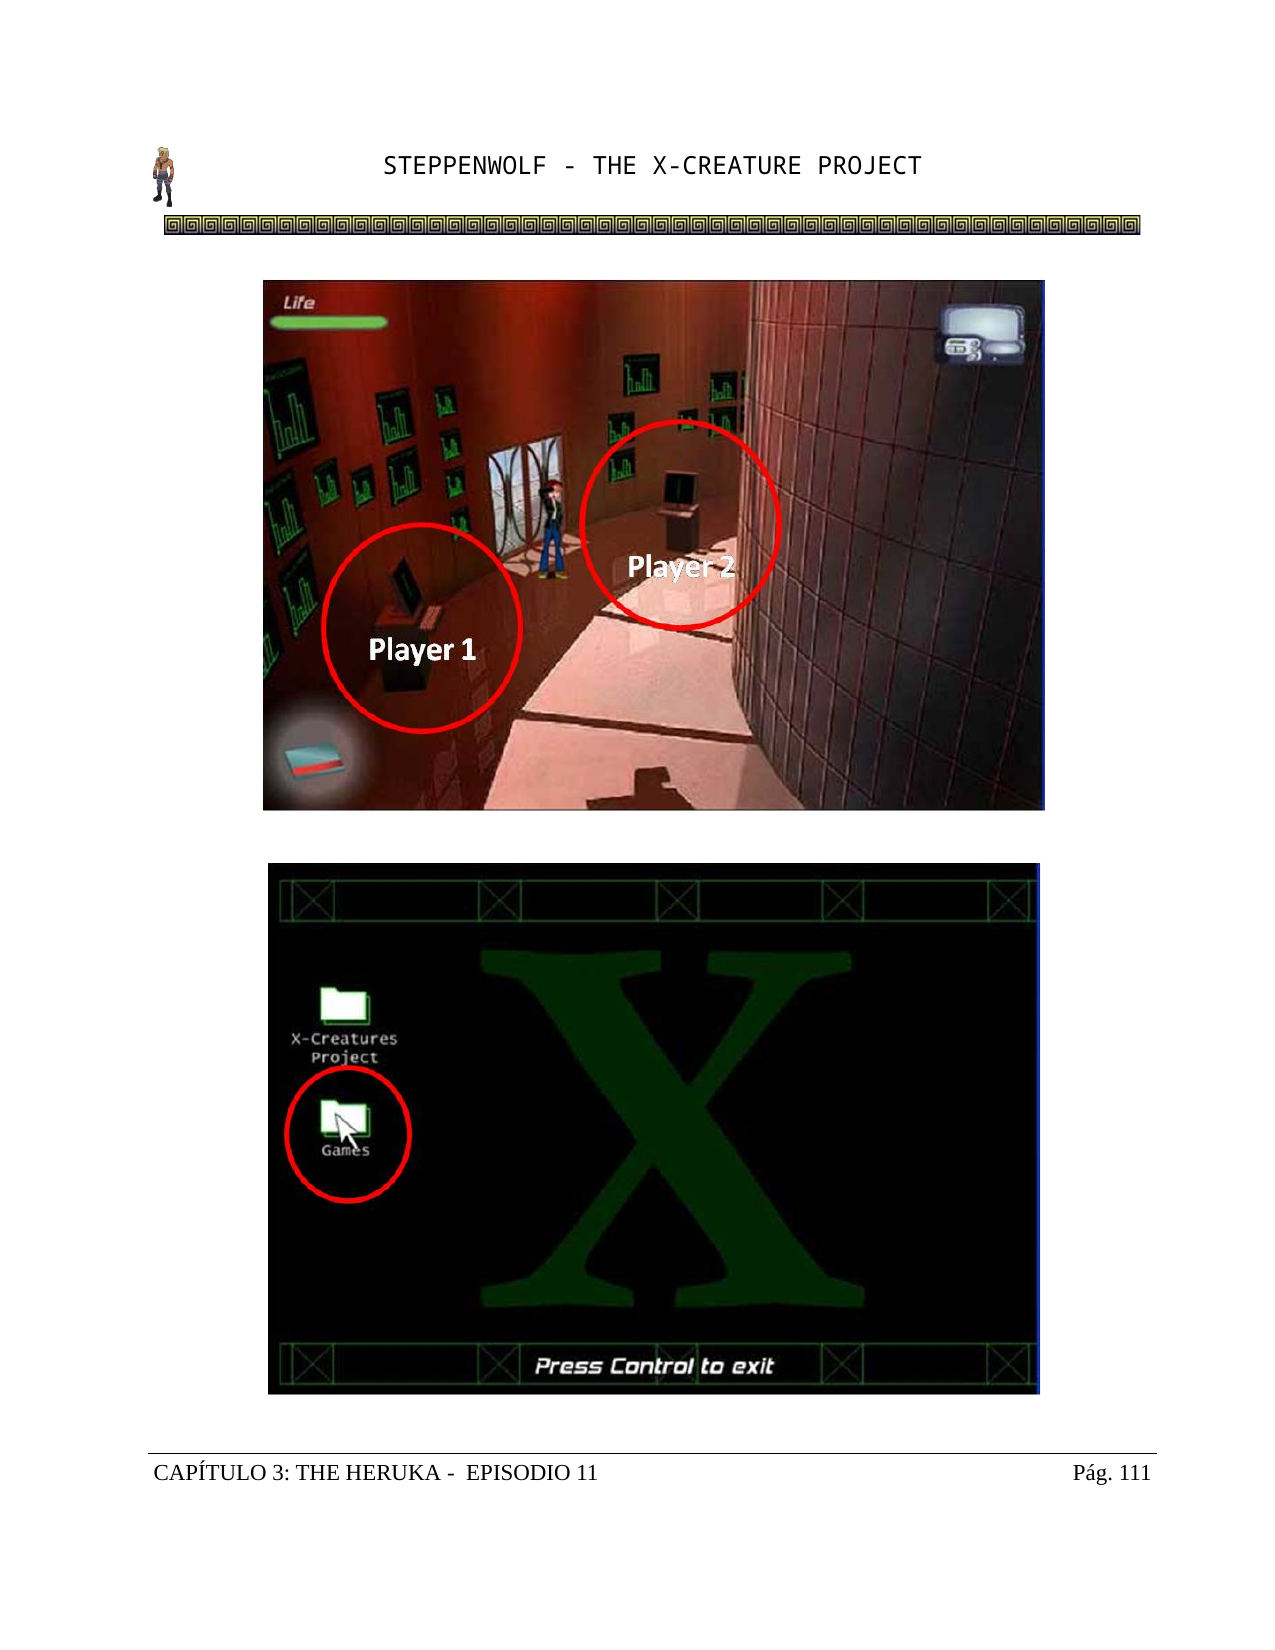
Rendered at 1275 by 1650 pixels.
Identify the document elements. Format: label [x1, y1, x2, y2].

picture [147, 147, 181, 207]
picture [262, 279, 1045, 811]
picture [267, 863, 1041, 1395]
picture [164, 215, 1141, 235]
